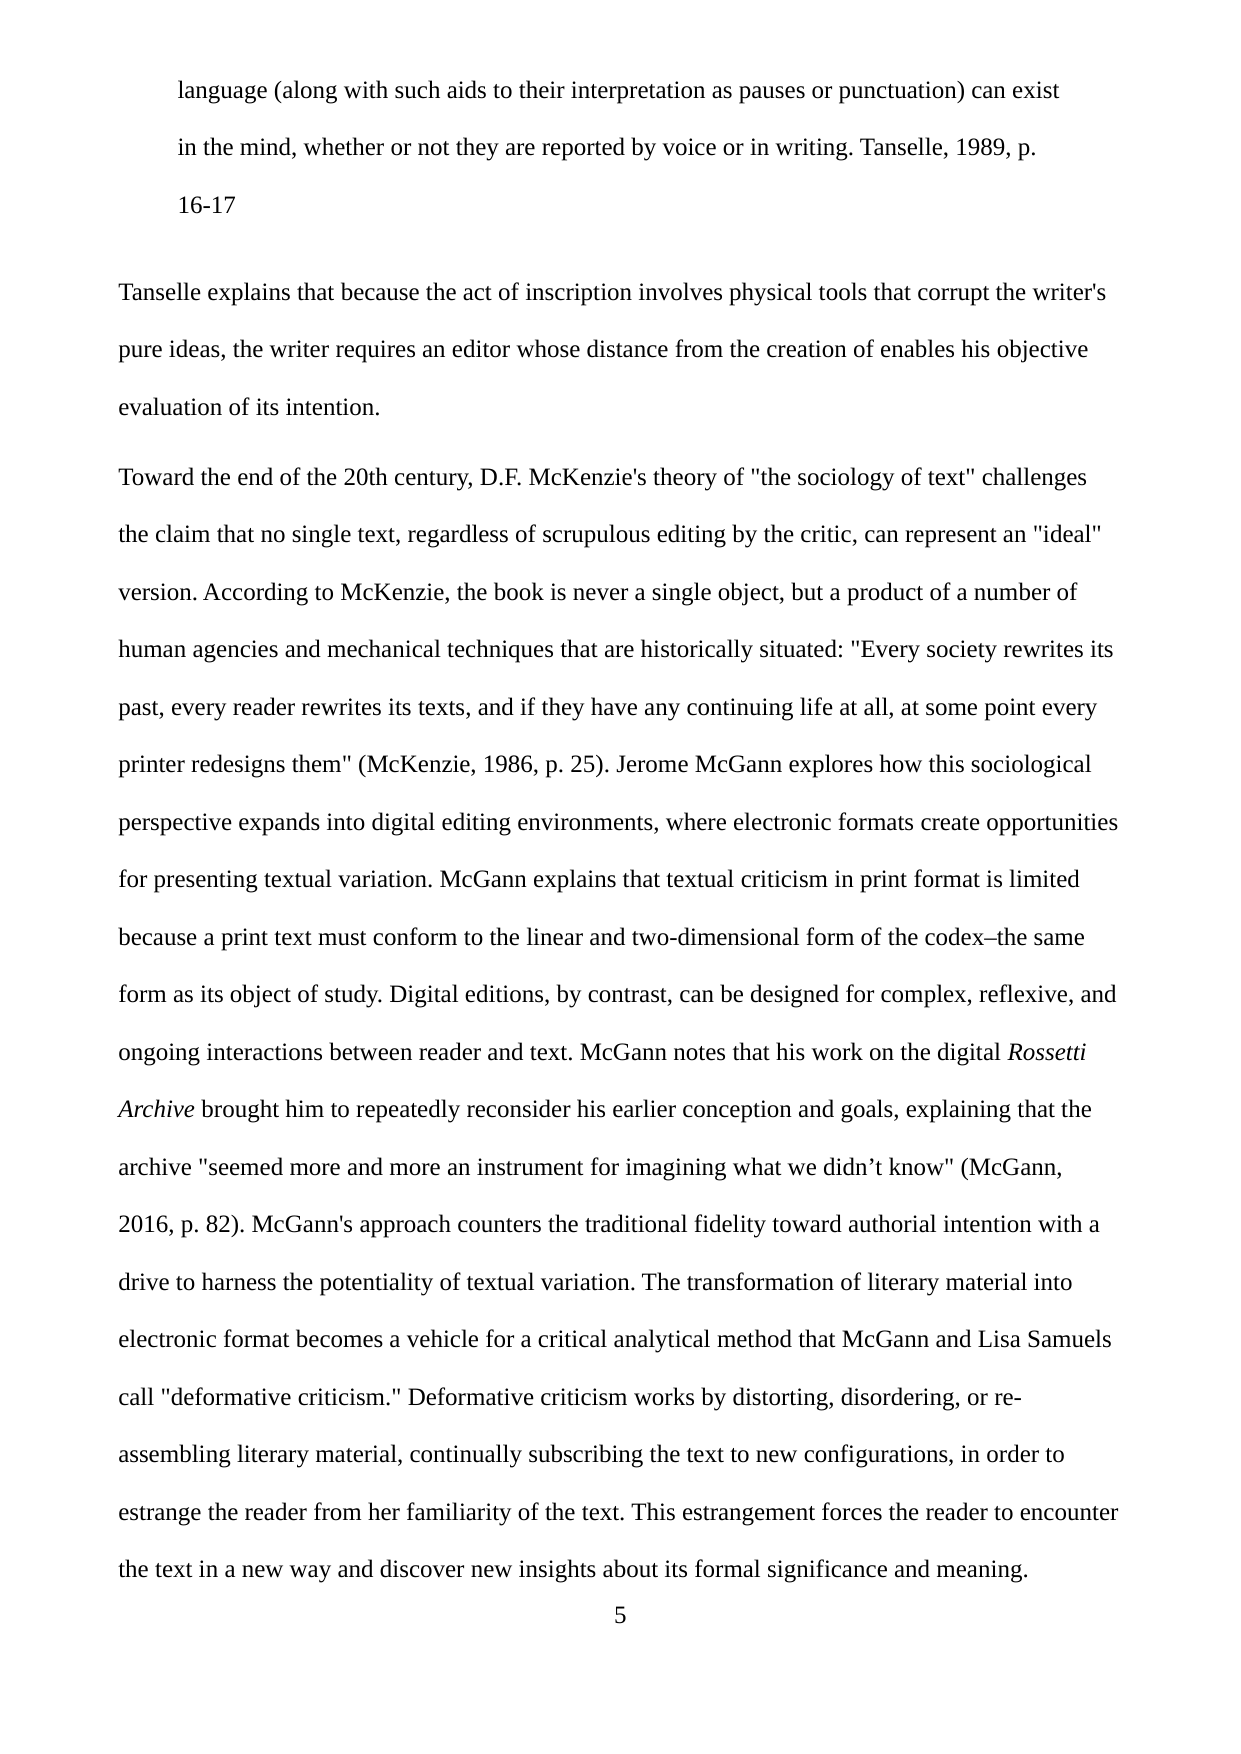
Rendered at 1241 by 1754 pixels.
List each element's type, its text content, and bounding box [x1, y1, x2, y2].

text Toward the end of the 20th century, D.F. McKenzie's theory of "the sociology of text" challenges the claim that no single text, regardless of scrupulous editing by the critic, can represent an "ideal" version. According to McKenzie, the book is never a single object, but a product of a number of human agencies and mechanical techniques that are historically situated: "Every society rewrites its past, every reader rewrites its texts, and if they have any continuing life at all, at some point every printer redesigns them" (McKenzie, 1986, p. 25). Jerome McGann explores how this sociological perspective expands into digital editing environments, where electronic formats create opportunities for presenting textual variation. McGann explains that textual criticism in print format is limited because a print text must conform to the linear and two-dimensional form of the codex–the same form as its object of study. Digital editions, by contrast, can be designed for complex, reflexive, and ongoing interactions between reader and text. McGann notes that his work on the digital Rossetti Archive brought him to repeatedly reconsider his earlier conception and goals, explaining that the archive "seemed more and more an instrument for imagining what we didn’t know" (McGann, 2016, p. 82). McGann's approach counters the traditional fidelity toward authorial intention with a drive to harness the potentiality of textual variation. The transformation of literary material into electronic format becomes a vehicle for a critical analytical method that McGann and Lisa Samuels call "deformative criticism." Deformative criticism works by distorting, disordering, or re-assembling literary material, continually subscribing the text to new configurations, in order to estrange the reader from her familiarity of the text. This estrangement forces the reader to encounter the text in a new way and discover new insights about its formal significance and meaning. [118, 462, 1122, 1583]
text language (along with such aids to their interpretation as pauses or punctuation) can exist in the mind, whether or not they are reported by voice or in writing. Tanselle, 1989, p. 16-17 [177, 75, 1063, 219]
text Tanselle explains that because the act of inscription involves physical tools that corrupt the writer's pure ideas, the writer requires an editor whose distance from the creation of enables his objective evaluation of its intention. [118, 277, 1122, 421]
